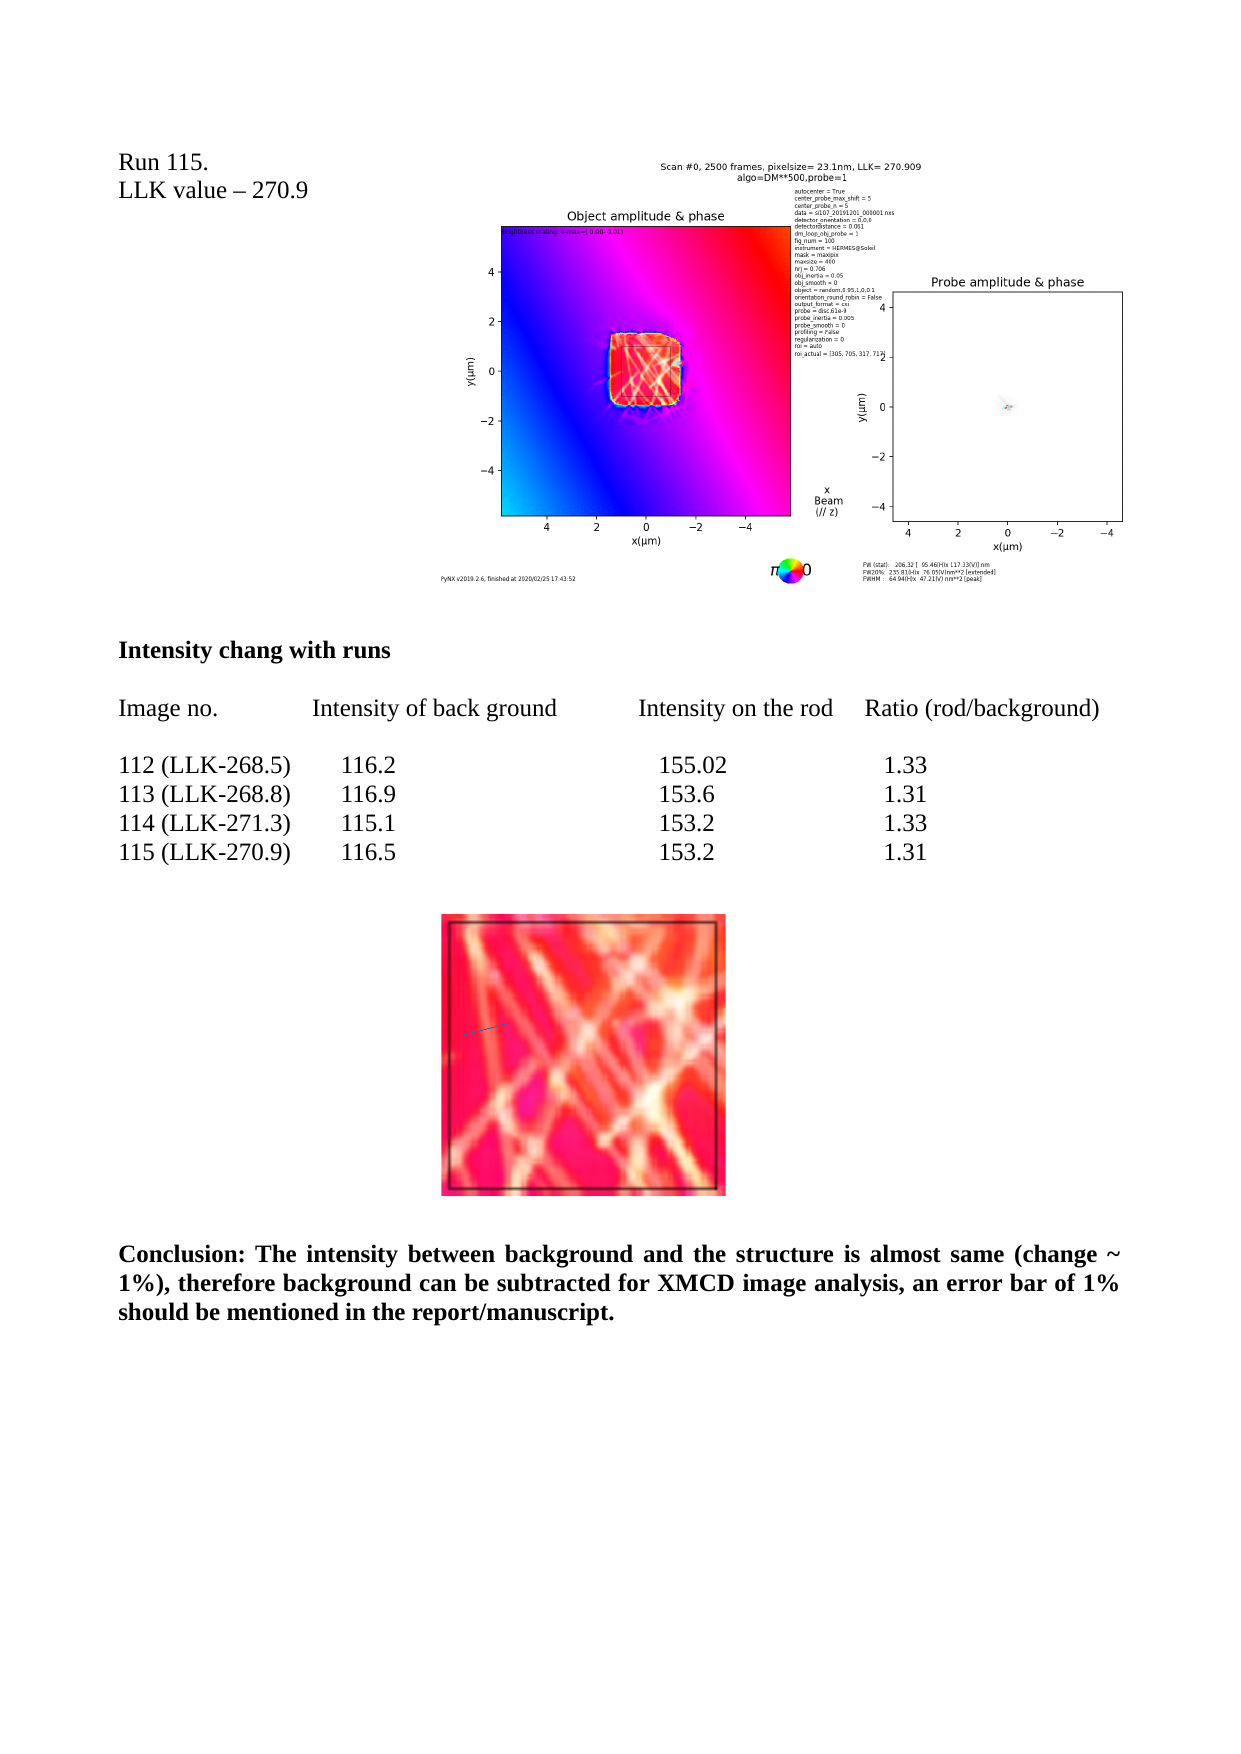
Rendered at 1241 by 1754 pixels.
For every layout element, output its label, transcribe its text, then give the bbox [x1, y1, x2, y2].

picture [441, 914, 726, 1196]
text 112 (LLK-268.5) 116.2 155.02 1.33 [118, 751, 1122, 779]
text Conclusion: The intensity between background and the structure is almost same (change ~ 1%), therefore background can be subtracted for XMCD image analysis, an error bar of 1% should be mentioned in the report/manuscript. [118, 1239, 1122, 1326]
text LLK value – 270.9 [118, 176, 429, 204]
text 115 (LLK-270.9) 116.5 153.2 1.31 [118, 837, 1122, 866]
text 113 (LLK-268.8) 116.9 153.6 1.31 [118, 779, 1122, 808]
text 114 (LLK-271.3) 115.1 153.2 1.33 [118, 808, 1122, 837]
picture [429, 155, 1152, 588]
text Intensity chang with runs [118, 636, 1122, 664]
text Image no. Intensity of back ground Intensity on the rod Ratio (rod/background) [118, 693, 1122, 722]
text Run 115. [118, 147, 1122, 176]
